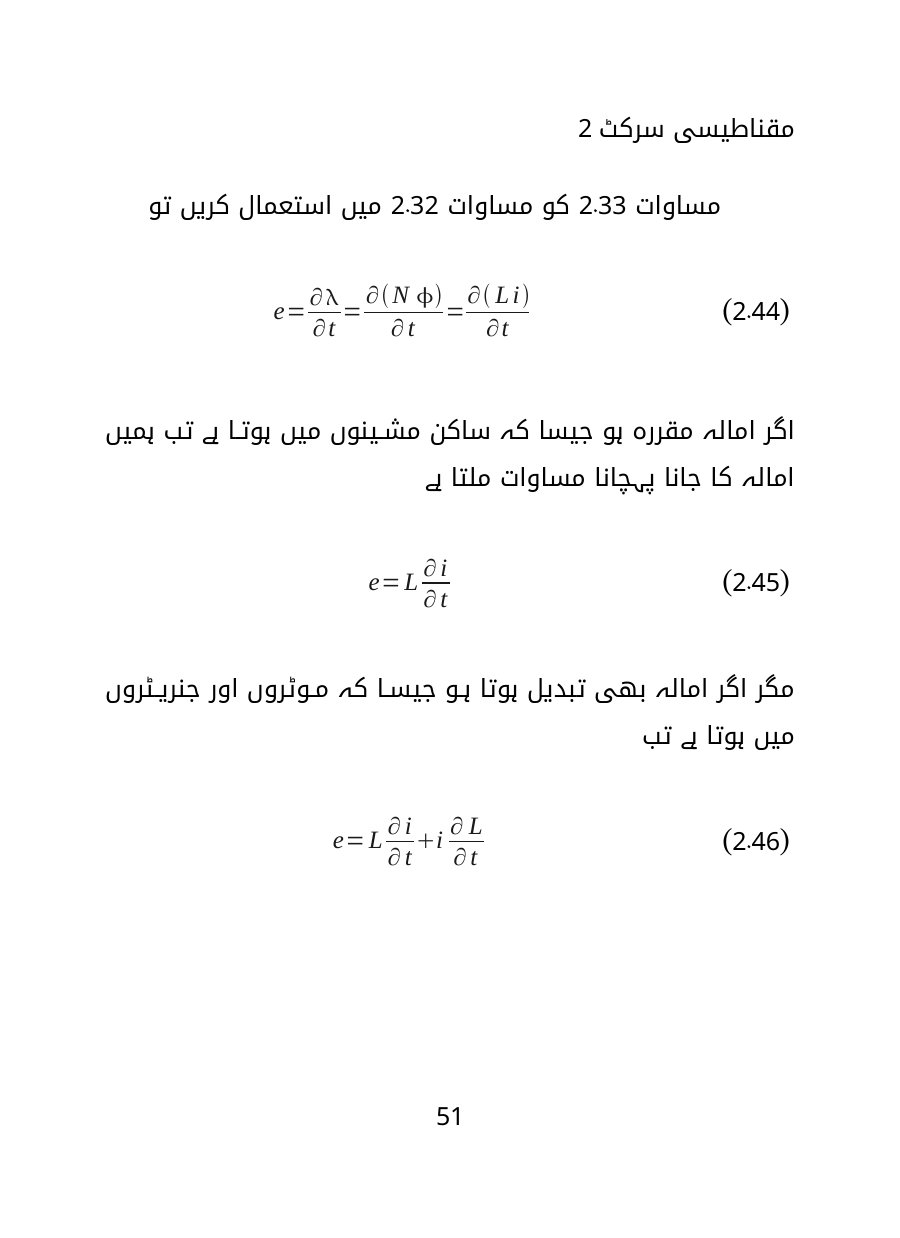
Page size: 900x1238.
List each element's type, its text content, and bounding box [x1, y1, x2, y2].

table_header (2.45) [706, 548, 795, 631]
text مساوات 2.33 کو مساوات 2.32 میں استعمال کریں تو [105, 182, 795, 230]
table_header (2.44) [691, 276, 795, 360]
text اگر امالہ مقررہ ہو جیسا کہ ساکن مشینوں میں ہوتا ہے تب ہمیں امالہ کا جانا پہچانا مساوات ملتا ہے [105, 407, 795, 502]
table_header [105, 807, 704, 889]
text مگر اگر امالہ بھی تبدیل ہوتا ہو جیسا کہ موٹروں اور جنریٹروں میں ہوتا ہے تب [105, 665, 795, 760]
table_header [105, 548, 706, 631]
table_header (2.46) [705, 807, 795, 889]
table_header [105, 276, 691, 360]
